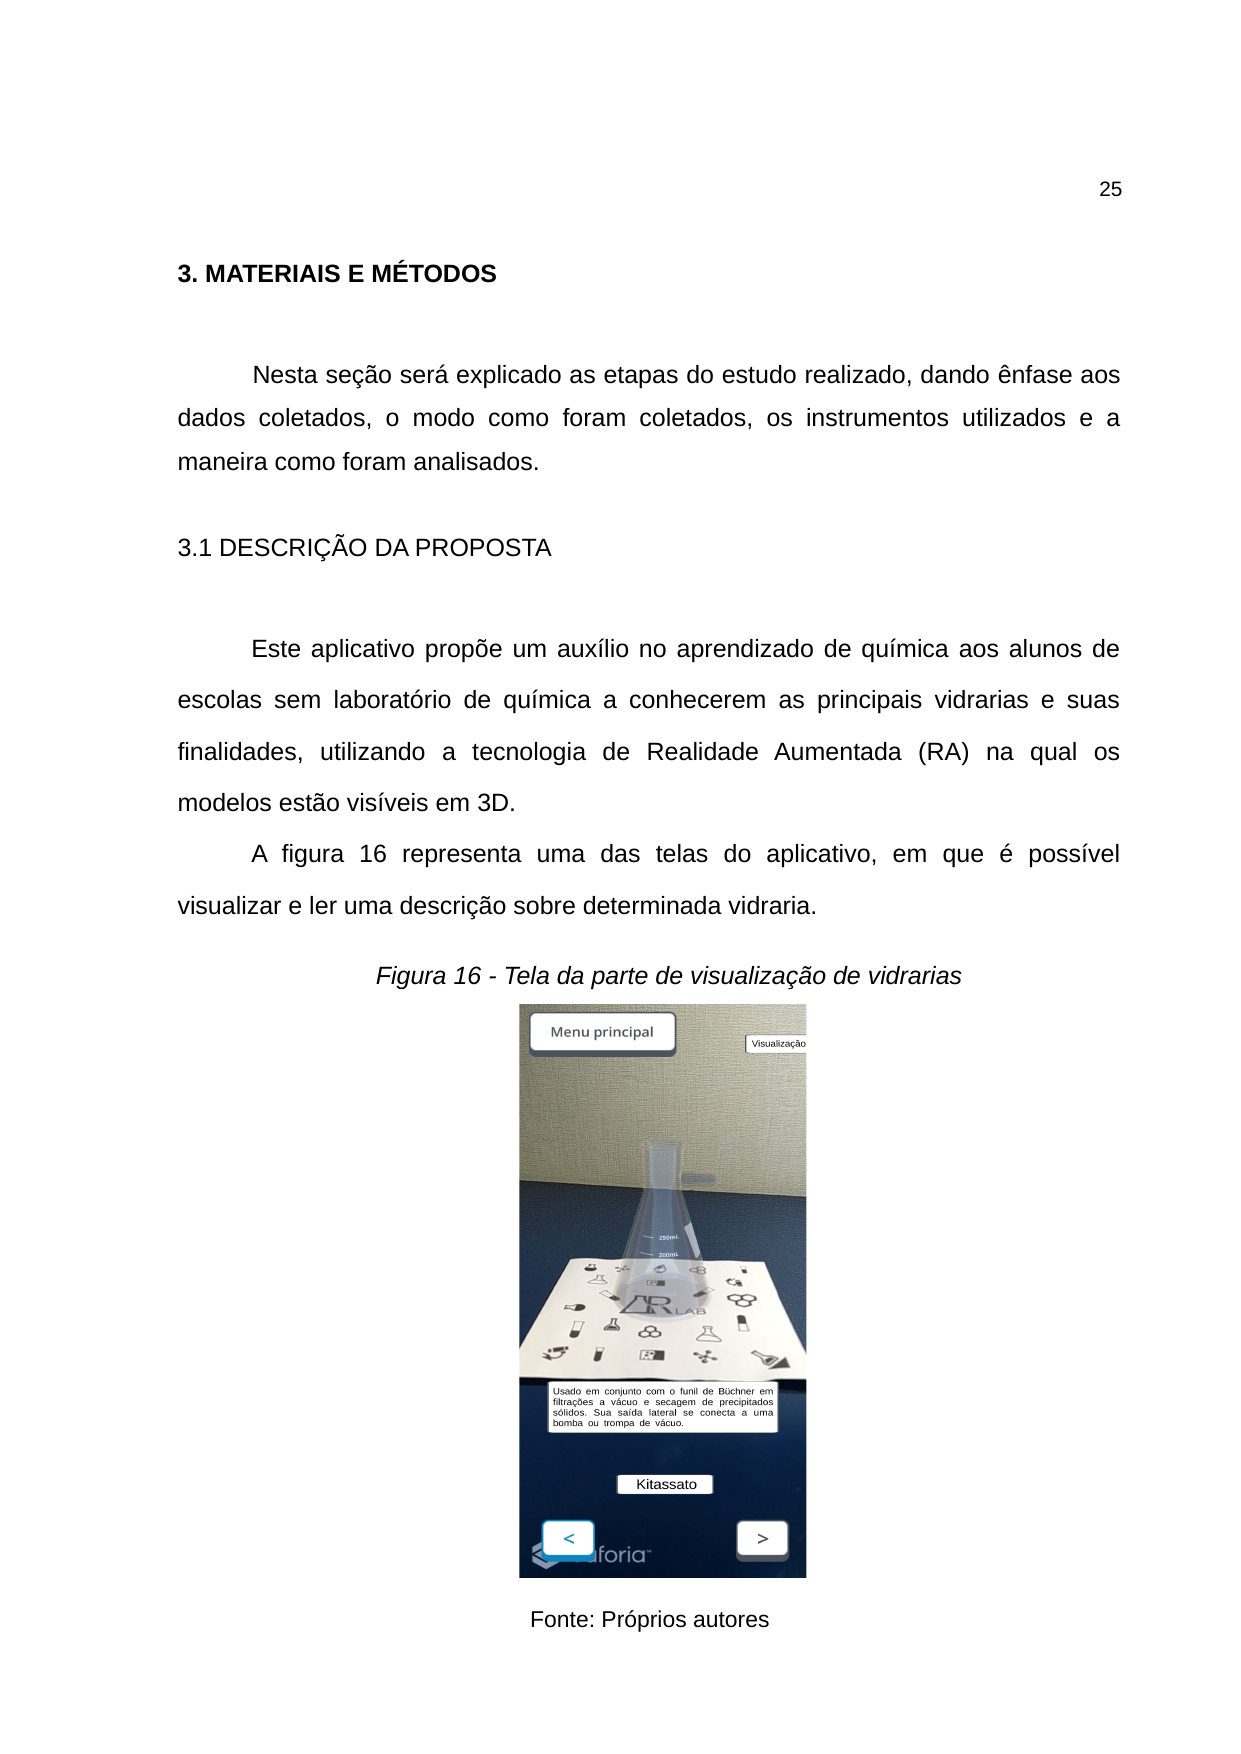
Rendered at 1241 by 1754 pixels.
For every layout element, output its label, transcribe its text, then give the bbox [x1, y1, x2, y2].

text A figura 16 representa uma das telas do aplicativo, em que é possível visualizar e ler uma descrição sobre determinada vidraria. [177, 839, 1122, 919]
text Nesta seção será explicado as etapas do estudo realizado, dando ênfase aos dados coletados, o modo como foram coletados, os instrumentos utilizados e a maneira como foram analisados. [177, 360, 1122, 475]
text Este aplicativo propõe um auxílio no aprendizado de química aos alunos de escolas sem laboratório de química a conhecerem as principais vidrarias e suas finalidades, utilizando a tecnologia de Realidade Aumentada (RA) na qual os modelos estão visíveis em 3D. [177, 633, 1122, 817]
picture [519, 1004, 807, 1578]
text Fonte: Próprios autores [177, 1606, 1122, 1632]
subtitle 3.1 DESCRIÇÃO DA PROPOSTA [177, 489, 1122, 561]
text Figura 16 - Tela da parte de visualização de vidrarias [376, 961, 987, 990]
subtitle 3. MATERIAIS E MÉTODOS [177, 259, 1122, 288]
